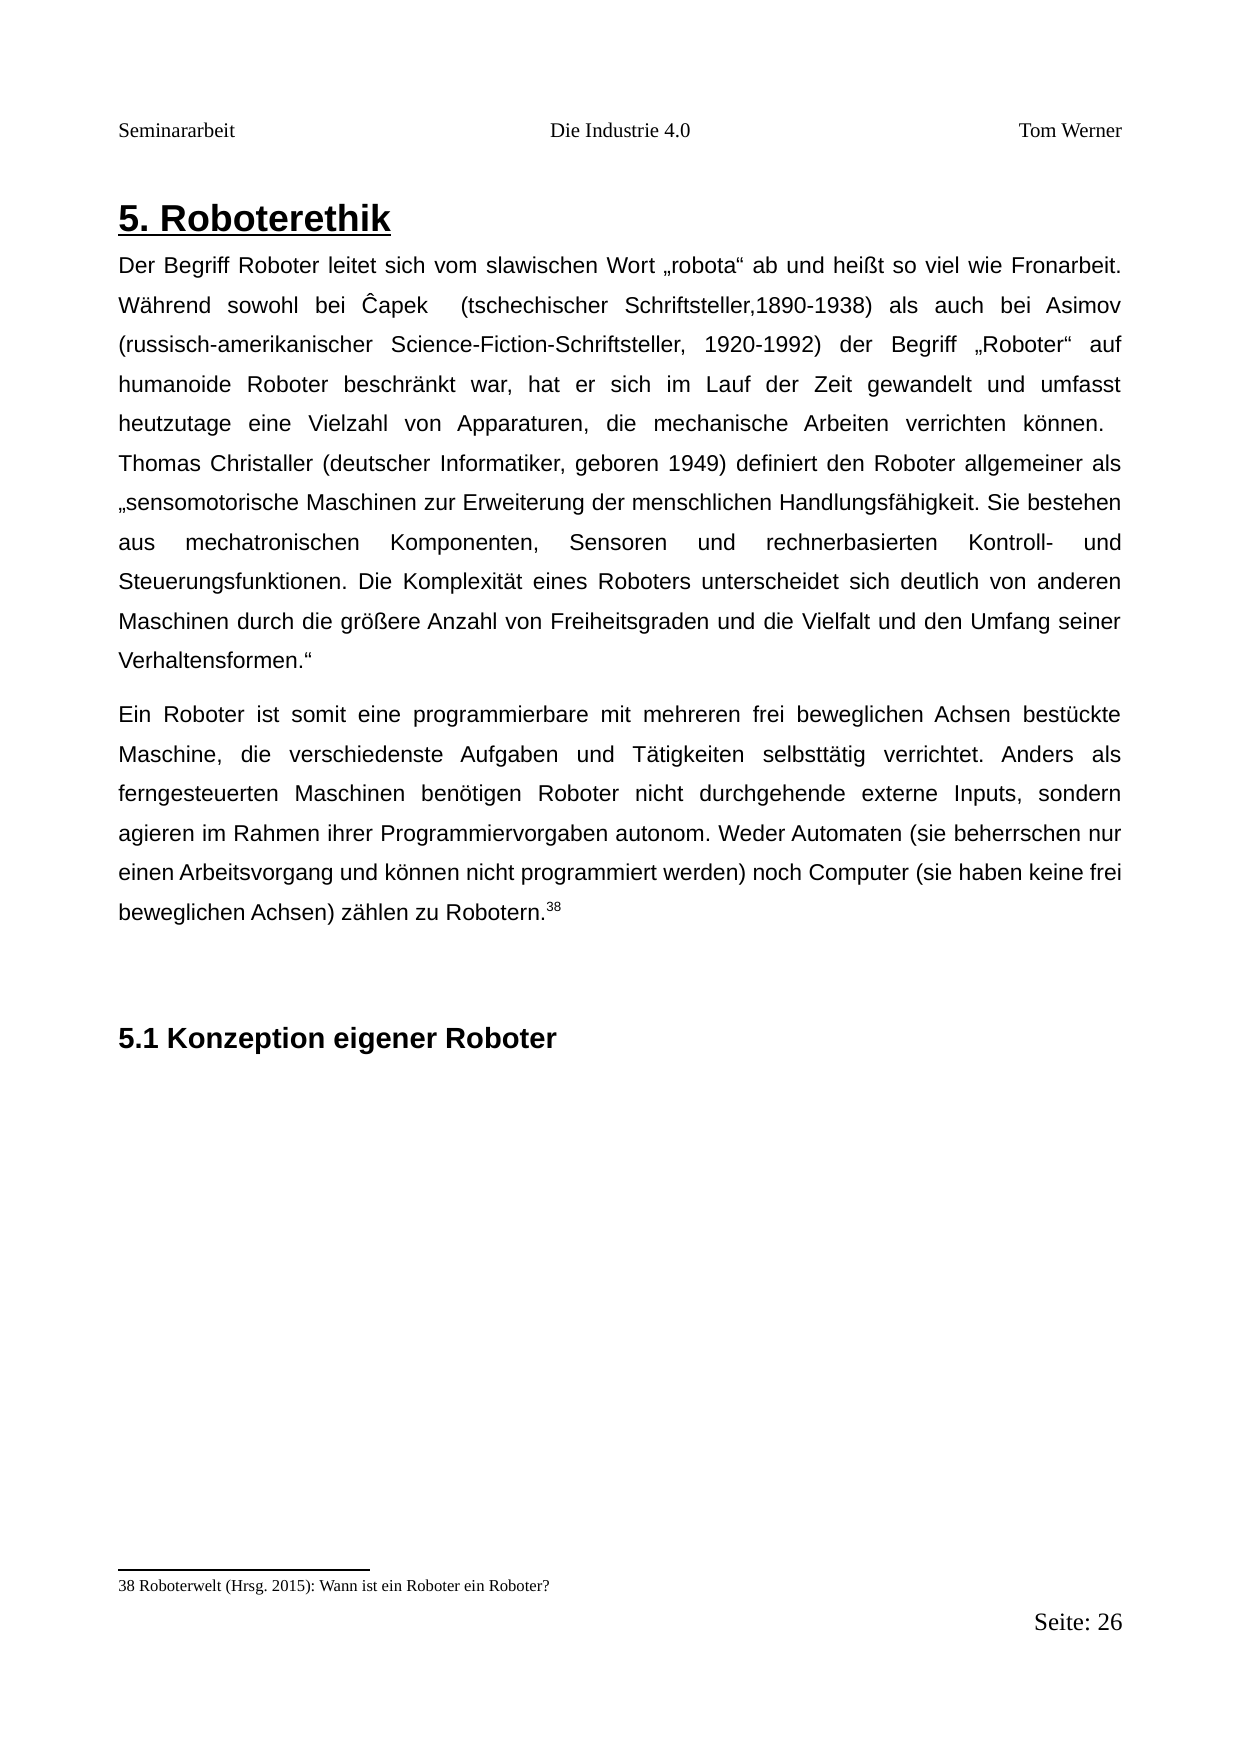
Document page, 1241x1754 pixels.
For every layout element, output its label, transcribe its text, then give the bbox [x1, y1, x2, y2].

subtitle 5. Roboterethik [118, 197, 1122, 240]
text Der Begriff Roboter leitet sich vom slawischen Wort „robota“ ab und heißt so viel wie Fronarbeit. Während sowohl bei Ĉapek (tschechischer Schriftsteller,1890-1938) als auch bei Asimov (russisch-amerikanischer Science-Fiction-Schriftsteller, 1920-1992) der Begriff „Roboter“ auf humanoide Roboter beschränkt war, hat er sich im Lauf der Zeit gewandelt und umfasst heutzutage eine Vielzahl von Apparaturen, die mechanische Arbeiten verrichten können. Thomas Christaller (deutscher Informatiker, geboren 1949) definiert den Roboter allgemeiner als „sensomotorische Maschinen zur Erweiterung der menschlichen Handlungsfähigkeit. Sie bestehen aus mechatronischen Komponenten, Sensoren und rechnerbasierten Kontroll- und Steuerungsfunktionen. Die Komplexität eines Roboters unterscheidet sich deutlich von anderen Maschinen durch die größere Anzahl von Freiheitsgraden und die Vielfalt und den Umfang seiner Verhaltensformen.“ [118, 252, 1122, 673]
text Roboterwelt (Hrsg. 2015): Wann ist ein Roboter ein Roboter? [118, 1576, 1122, 1595]
subtitle 5.1 Konzeption eigener Roboter [118, 1021, 1122, 1055]
text Ein Roboter ist somit eine programmierbare mit mehreren frei beweglichen Achsen bestückte Maschine, die verschiedenste Aufgaben und Tätigkeiten selbsttätig verrichtet. Anders als ferngesteuerten Maschinen benötigen Roboter nicht durchgehende externe Inputs, sondern agieren im Rahmen ihrer Programmiervorgaben autonom. Weder Automaten (sie beherrschen nur einen Arbeitsvorgang und können nicht programmiert werden) noch Computer (sie haben keine frei beweglichen Achsen) zählen zu Robotern. [118, 701, 1122, 925]
